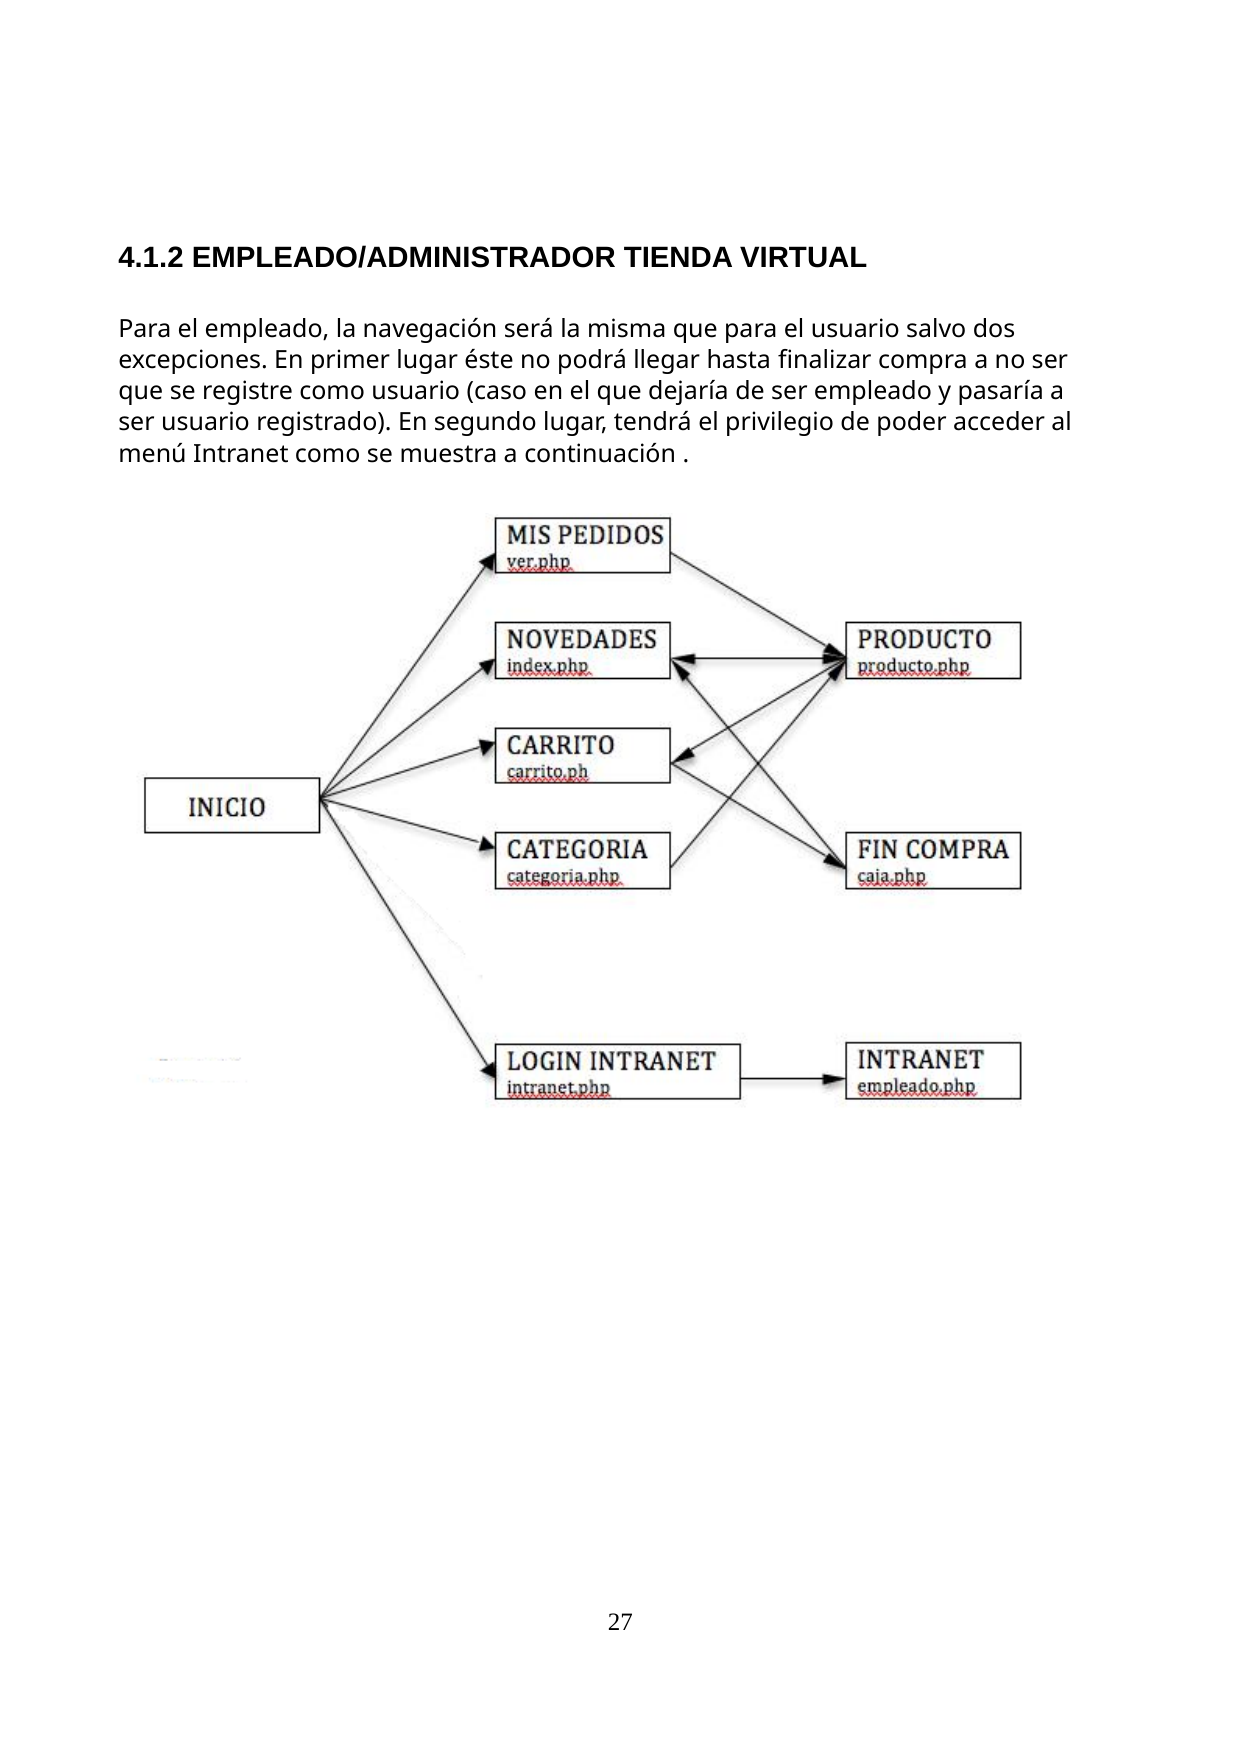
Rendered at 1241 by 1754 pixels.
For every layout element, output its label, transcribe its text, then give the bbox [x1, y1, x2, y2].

text Para el empleado, la navegación será la misma que para el usuario salvo dos excepciones. En primer lugar éste no podrá llegar hasta finalizar compra a no ser que se registre como usuario (caso en el que dejaría de ser empleado y pasaría a ser usuario registrado). En segundo lugar, tendrá el privilegio de poder acceder al menú Intranet como se muestra a continuación . [118, 313, 1093, 469]
picture [118, 513, 1123, 1145]
subtitle 4.1.2 EMPLEADO/ADMINISTRADOR TIENDA VIRTUAL [118, 240, 1122, 274]
